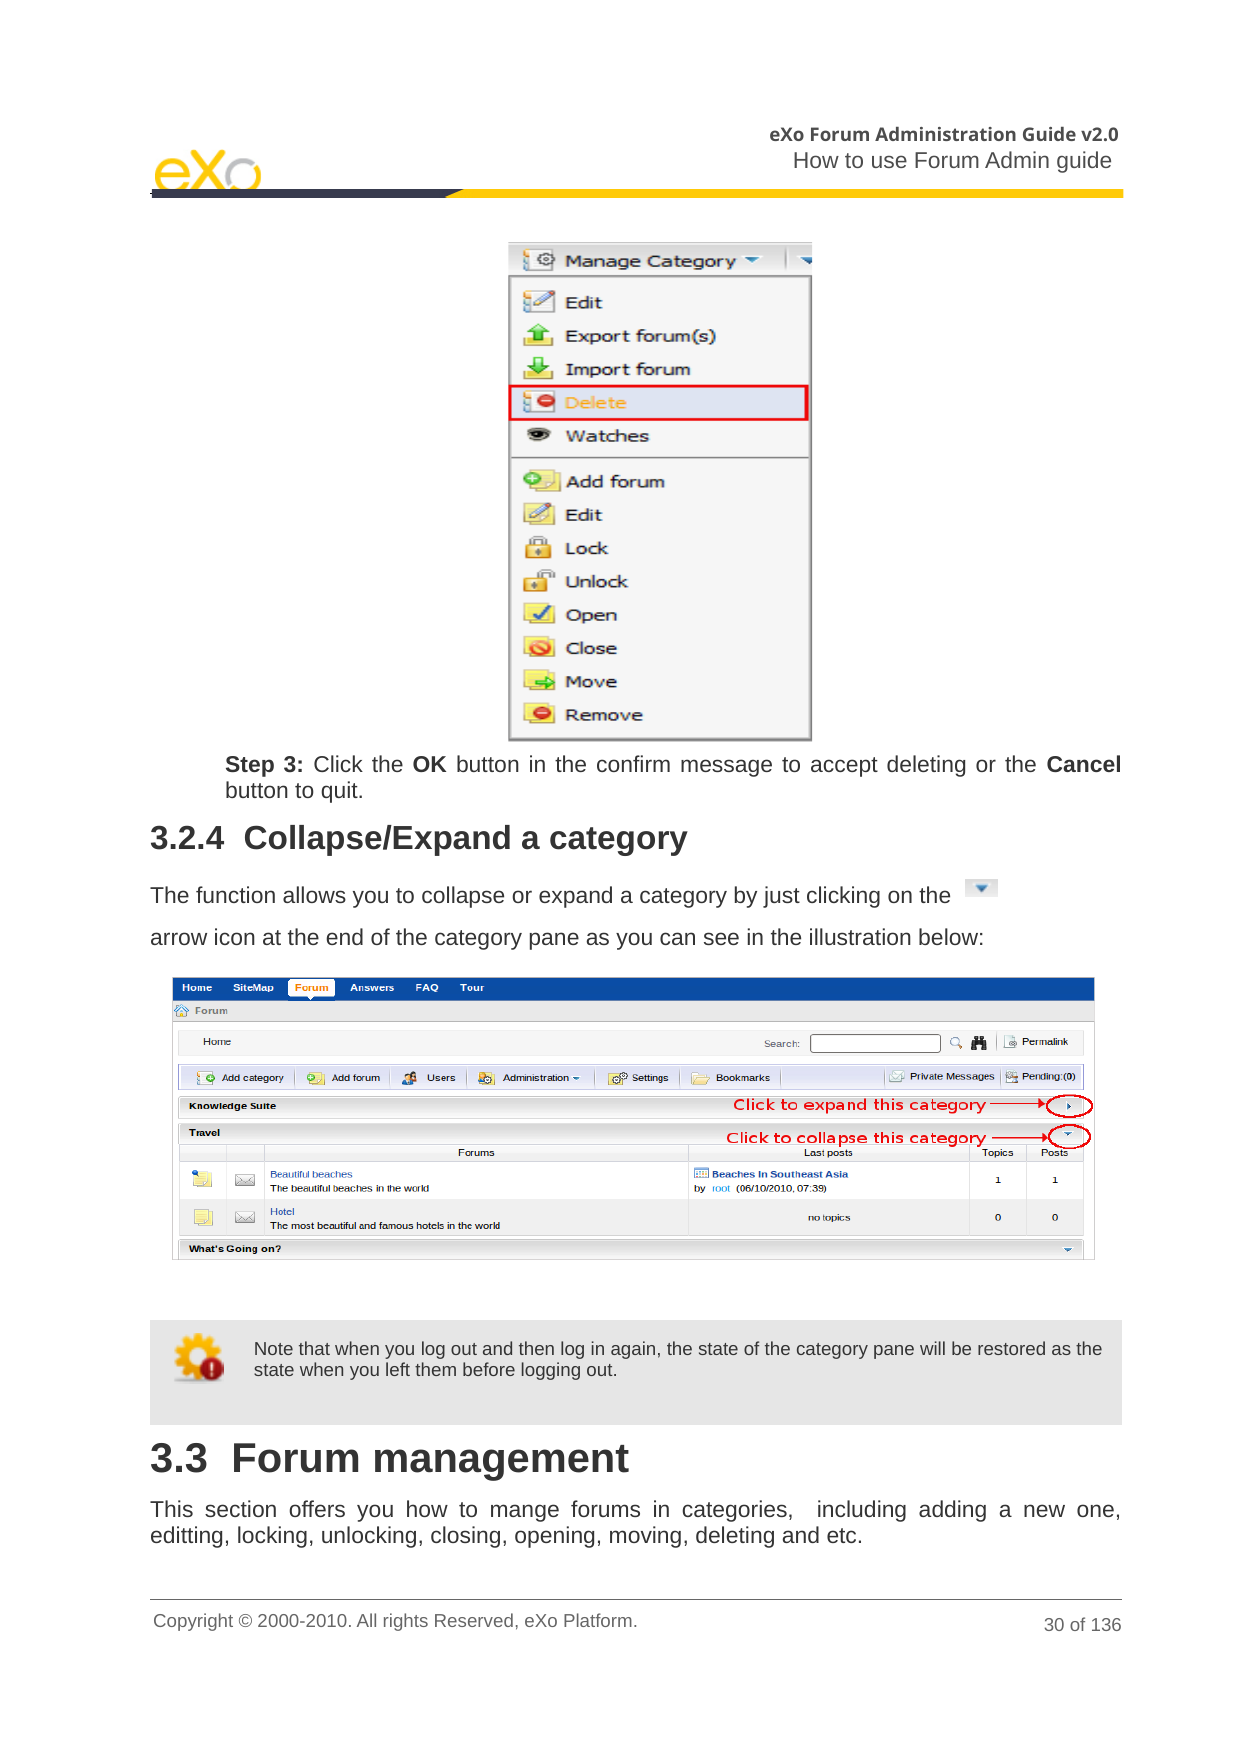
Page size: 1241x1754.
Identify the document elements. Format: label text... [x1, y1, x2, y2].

picture [173, 1333, 224, 1384]
list Step 3: Click the OK button in the confirm message to accept deleting or the Cancel button to quit. [187, 223, 1122, 803]
picture [965, 879, 998, 897]
text The function allows you to collapse or expand a category by just clicking on the [150, 872, 1122, 909]
subtitle Forum management [150, 1433, 1122, 1481]
subtitle Collapse/Expand a category [150, 818, 1122, 857]
table_header Note that when you log out and then log in again, the state of the category pane will be restored as the state when you left them before logging out. [248, 1320, 1122, 1425]
picture [151, 149, 1124, 198]
table_header [150, 1320, 248, 1425]
picture [508, 242, 813, 743]
picture [172, 977, 1095, 1260]
text arrow icon at the end of the category pane as you can see in the illustration below: [150, 924, 1122, 950]
text This section offers you how to mange forums in categories, including adding a new one, editting, locking, unlocking, closing, opening, moving, deleting and etc. [150, 1496, 1122, 1548]
